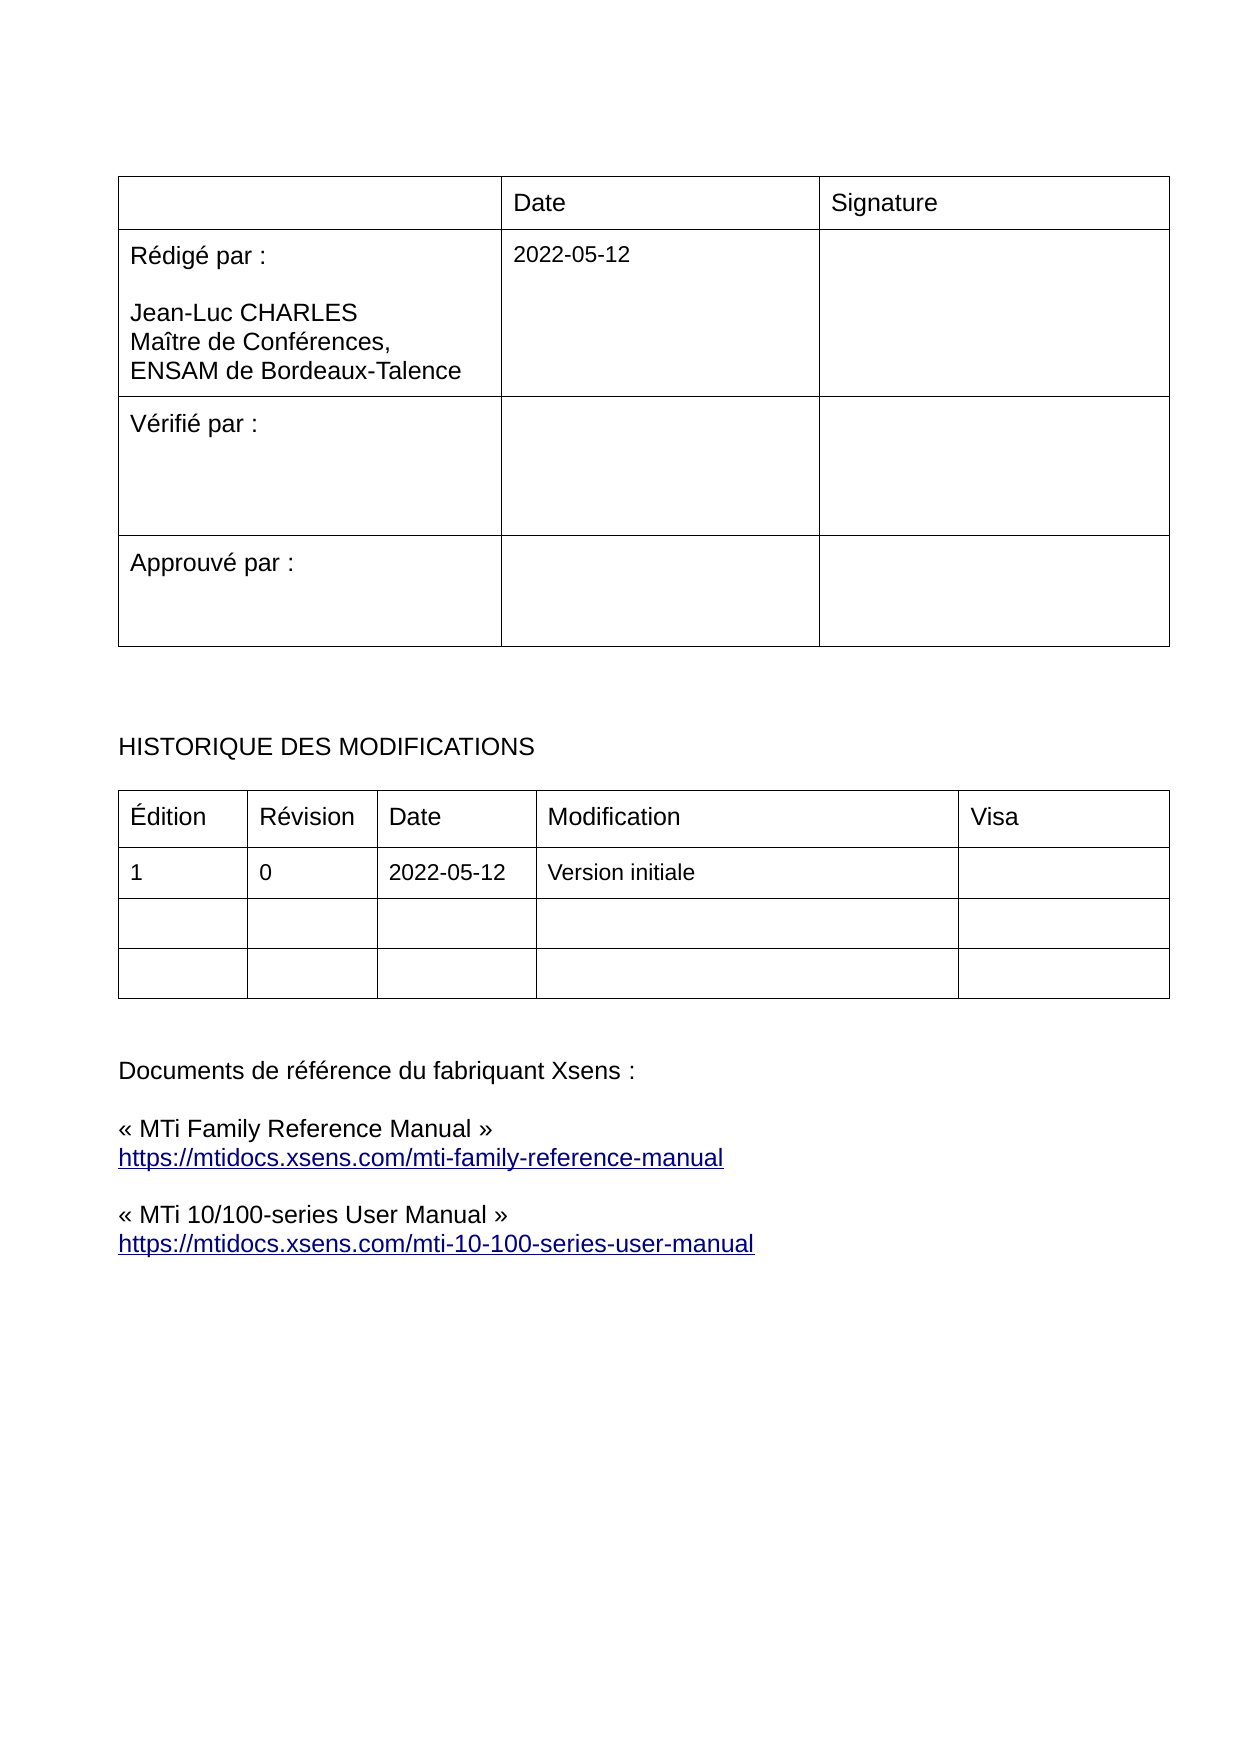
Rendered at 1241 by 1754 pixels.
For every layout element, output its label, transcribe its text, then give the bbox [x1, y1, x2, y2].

table_cell [502, 536, 819, 646]
table_cell [537, 899, 958, 948]
table_cell [959, 899, 1169, 948]
table_header Visa [959, 791, 1169, 847]
text HISTORIQUE DES MODIFICATIONS [118, 732, 1122, 761]
table_header Édition [119, 791, 247, 847]
table_cell 0 [248, 848, 377, 897]
table_cell Version initiale [537, 848, 958, 897]
table_cell 2022-05-12 [378, 848, 536, 897]
table_cell [119, 899, 247, 948]
table_header Révision [248, 791, 377, 847]
table_header Modification [537, 791, 958, 847]
text « MTi Family Reference Manual » [118, 1114, 1122, 1142]
table_cell [820, 536, 1169, 646]
table_cell [378, 899, 536, 948]
table_cell [378, 949, 536, 998]
text https://mtidocs.xsens.com/mti-family-reference-manual [118, 1142, 1122, 1171]
table_cell Vérifié par : [119, 397, 501, 535]
text « MTi 10/100-series User Manual » [118, 1200, 1122, 1229]
table_cell Approuvé par : [119, 536, 501, 646]
table_header Signature [820, 177, 1169, 228]
table_cell [820, 230, 1169, 396]
table_cell [248, 949, 377, 998]
table_cell [959, 949, 1169, 998]
table_cell Rédigé par : Jean-Luc CHARLES Maître de Conférences, ENSAM de Bordeaux-Talence [119, 230, 501, 396]
table_cell [537, 949, 958, 998]
table_cell 2022-05-12 [502, 230, 819, 396]
table_cell [119, 949, 247, 998]
table_header Date [502, 177, 819, 228]
table_cell [820, 397, 1169, 535]
table_cell [502, 397, 819, 535]
text https://mtidocs.xsens.com/mti-10-100-series-user-manual [118, 1229, 1122, 1257]
table_cell [248, 899, 377, 948]
table_cell [959, 848, 1169, 897]
table_cell 1 [119, 848, 247, 897]
text Documents de référence du fabriquant Xsens : [118, 1056, 1122, 1085]
table_header [119, 177, 501, 228]
table_header Date [378, 791, 536, 847]
